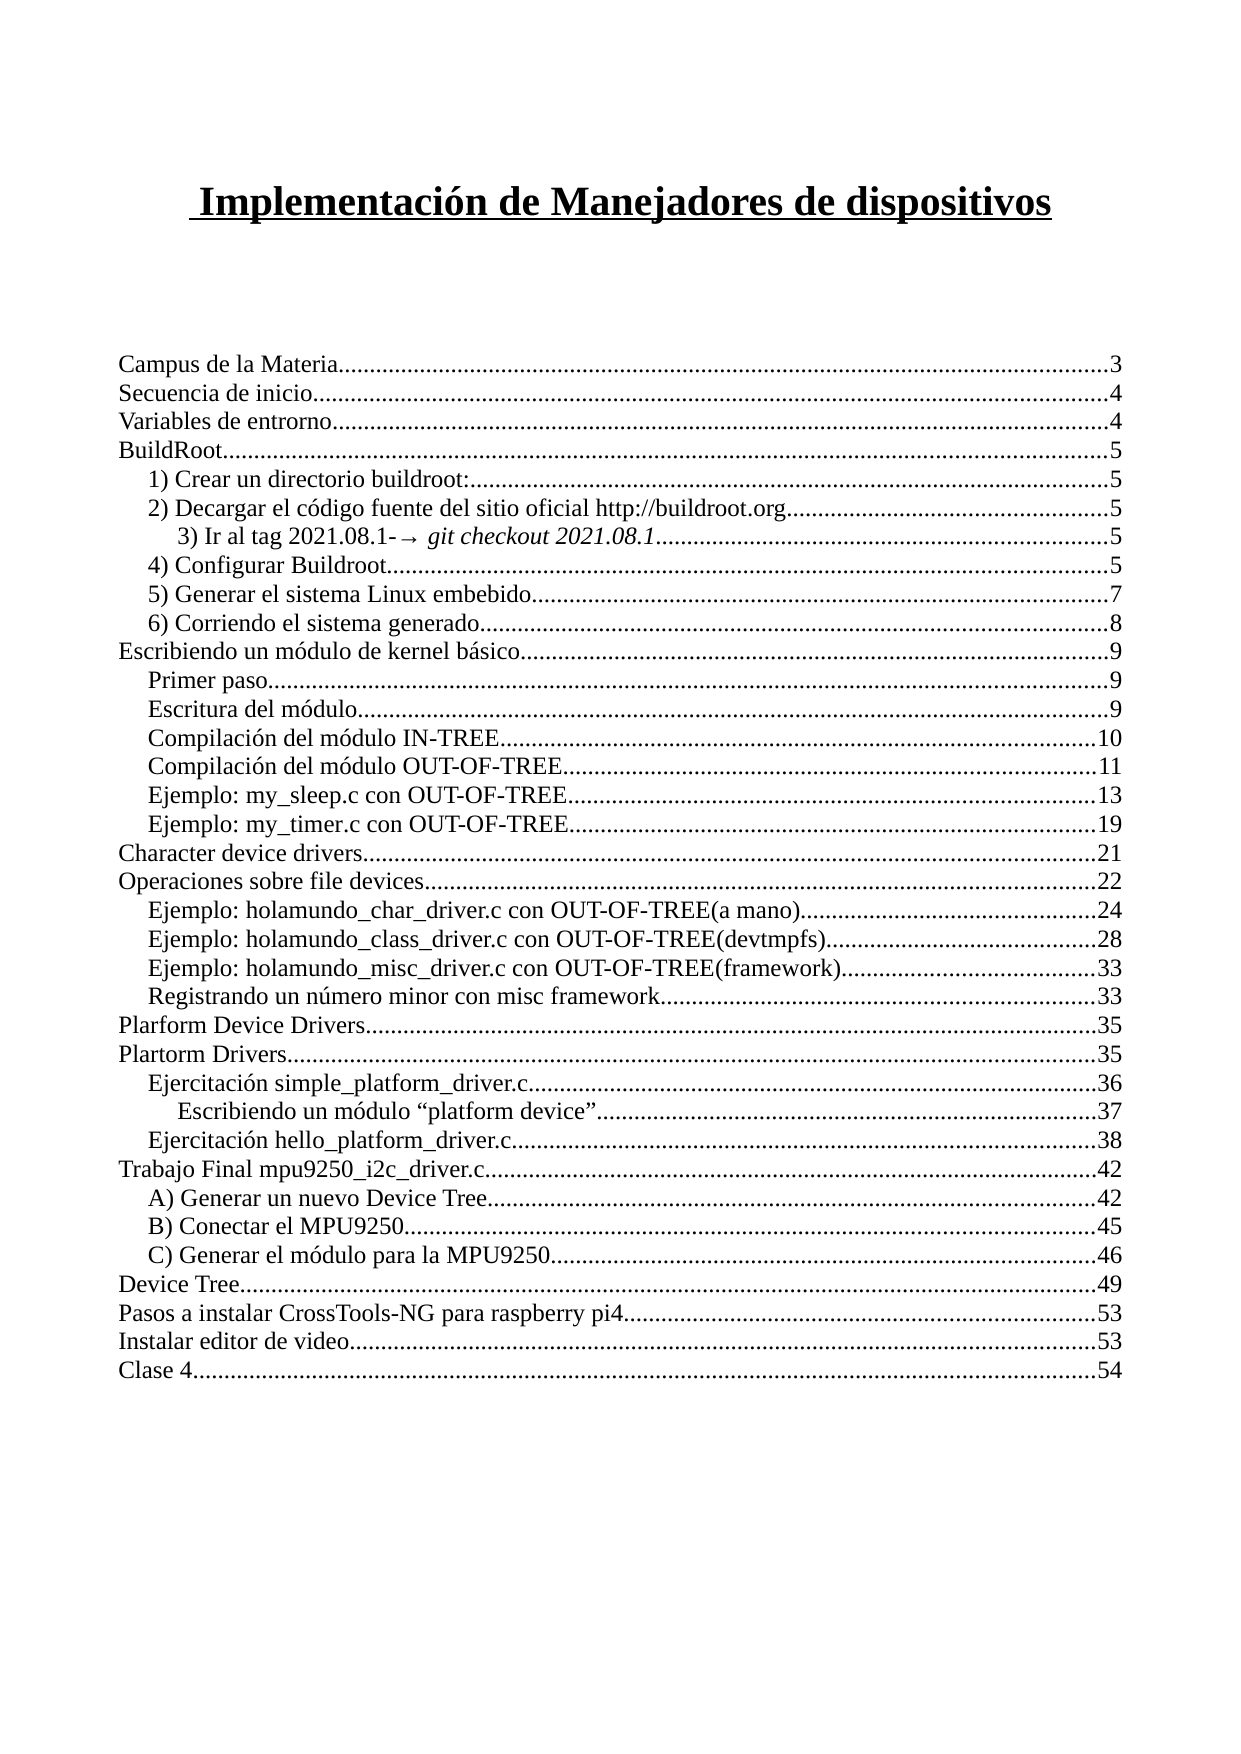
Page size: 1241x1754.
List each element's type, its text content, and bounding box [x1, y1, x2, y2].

text Character device drivers 21 [118, 838, 1122, 866]
text 1) Crear un directorio buildroot: 5 [148, 464, 1122, 493]
text Ejemplo: holamundo_class_driver.c con OUT-OF-TREE(devtmpfs) 28 [148, 924, 1122, 953]
text Escribiendo un módulo de kernel básico 9 [118, 636, 1122, 665]
text Clase 4 54 [118, 1355, 1122, 1384]
text C) Generar el módulo para la MPU9250 46 [148, 1240, 1122, 1269]
text Ejemplo: holamundo_misc_driver.c con OUT-OF-TREE(framework) 33 [148, 953, 1122, 981]
text 4) Configurar Buildroot 5 [148, 550, 1122, 579]
text Compilación del módulo IN-TREE 10 [148, 723, 1122, 751]
text Operaciones sobre file devices 22 [118, 866, 1122, 895]
text Compilación del módulo OUT-OF-TREE 11 [148, 751, 1122, 780]
text Plartorm Drivers 35 [118, 1039, 1122, 1068]
text Ejemplo: my_sleep.c con OUT-OF-TREE 13 [148, 780, 1122, 809]
text Ejercitación simple_platform_driver.c 36 [148, 1068, 1122, 1096]
text Ejemplo: holamundo_char_driver.c con OUT-OF-TREE(a mano) 24 [148, 895, 1122, 924]
text Campus de la Materia 3 [118, 349, 1122, 378]
text B) Conectar el MPU9250 45 [148, 1211, 1122, 1240]
text BuildRoot 5 [118, 435, 1122, 464]
text Ejercitación hello_platform_driver.c 38 [148, 1125, 1122, 1154]
text Registrando un número minor con misc framework 33 [148, 981, 1122, 1010]
text Device Tree 49 [118, 1269, 1122, 1298]
text A) Generar un nuevo Device Tree 42 [148, 1183, 1122, 1211]
text 2) Decargar el código fuente del sitio oficial http://buildroot.org 5 [148, 493, 1122, 521]
text 3) Ir al tag 2021.08.1-→ git checkout 2021.08.1 5 [177, 521, 1122, 550]
text Plarform Device Drivers 35 [118, 1010, 1122, 1039]
text 5) Generar el sistema Linux embebido 7 [148, 579, 1122, 608]
text Primer paso 9 [148, 665, 1122, 694]
text Pasos a instalar CrossTools-NG para raspberry pi4 53 [118, 1298, 1122, 1326]
text Ejemplo: my_timer.c con OUT-OF-TREE 19 [148, 809, 1122, 838]
text 6) Corriendo el sistema generado 8 [148, 608, 1122, 636]
text Secuencia de inicio 4 [118, 378, 1122, 406]
text Escribiendo un módulo “platform device” 37 [177, 1096, 1122, 1125]
text Variables de entrorno 4 [118, 406, 1122, 435]
text Trabajo Final mpu9250_i2c_driver.c 42 [118, 1154, 1122, 1183]
text Implementación de Manejadores de dispositivos [118, 176, 1122, 224]
text Escritura del módulo 9 [148, 694, 1122, 723]
text Instalar editor de video 53 [118, 1326, 1122, 1355]
